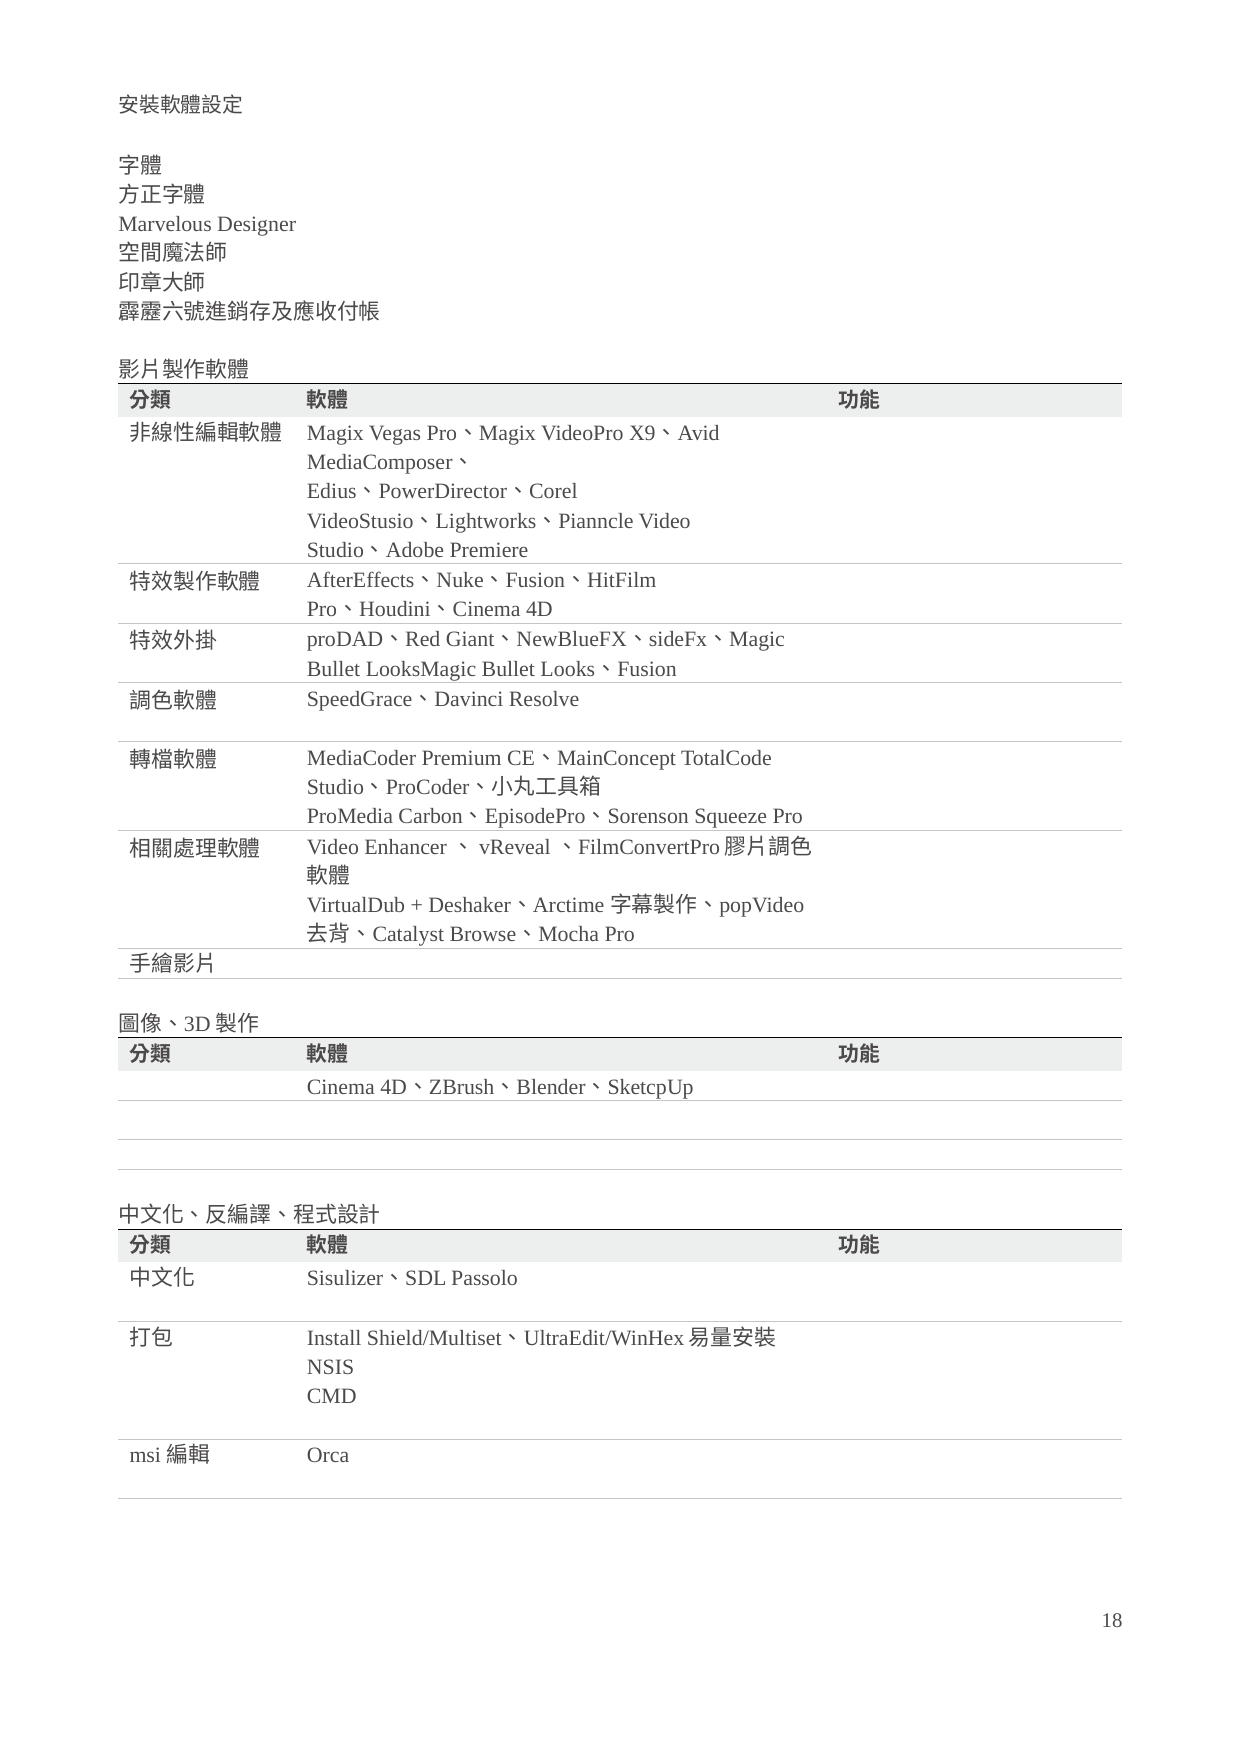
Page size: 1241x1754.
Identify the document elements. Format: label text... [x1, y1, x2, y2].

text Marvelous Designer [118, 208, 1122, 237]
table_header 分類 [118, 1038, 295, 1071]
table_cell Sisulizer、SDL Passolo [295, 1263, 827, 1321]
table_cell Install Shield/Multiset、UltraEdit/WinHex易量安裝NSIS CMD [295, 1322, 827, 1438]
text 霹靂六號進銷存及應收付帳 [118, 296, 1122, 325]
table_header 軟體 [295, 1038, 827, 1071]
text 空間魔法師 [118, 237, 1122, 267]
table_cell 特效製作軟體 [118, 564, 295, 622]
table_cell [295, 949, 827, 978]
text 圖像、3D製作 [118, 1008, 1122, 1037]
table_cell AfterEffects、Nuke、Fusion、HitFilm Pro、Houdini、Cinema 4D [295, 564, 827, 622]
table_cell [827, 831, 1122, 947]
table_cell 調色軟體 [118, 683, 295, 741]
table_cell [827, 1263, 1122, 1321]
table_cell msi 編輯 [118, 1440, 295, 1498]
table_cell Magix Vegas Pro、Magix VideoPro X9、Avid MediaComposer、 Edius、PowerDirector、Corel VideoStusio、Lightworks、Pianncle Video Studio、Adobe Premiere [295, 417, 827, 563]
table_cell MediaCoder Premium CE、MainConcept TotalCode Studio、ProCoder、小丸工具箱 ProMedia Carbon、EpisodePro、Sorenson Squeeze Pro [295, 742, 827, 830]
table_cell SpeedGrace、Davinci Resolve [295, 683, 827, 741]
table_cell [827, 1140, 1122, 1169]
table_cell [827, 624, 1122, 682]
text 影片製作軟體 [118, 354, 1122, 383]
table_cell [827, 564, 1122, 622]
table_cell [827, 417, 1122, 563]
table_cell [827, 1071, 1122, 1100]
table_cell [827, 1101, 1122, 1139]
table_cell Video Enhancer 、 vReveal 、FilmConvertPro膠片調色軟體 VirtualDub + Deshaker、Arctime 字幕製作、popVideo去背、Catalyst Browse、Mocha Pro [295, 831, 827, 947]
table_cell [827, 1440, 1122, 1498]
table_cell [118, 1071, 295, 1100]
table_cell 相關處理軟體 [118, 831, 295, 947]
table_cell [118, 1140, 295, 1169]
table_cell [295, 1101, 827, 1139]
table_header 功能 [827, 384, 1122, 417]
table_cell 打包 [118, 1322, 295, 1438]
table_cell 手繪影片 [118, 949, 295, 978]
table_cell [827, 683, 1122, 741]
table_cell [827, 949, 1122, 978]
table_cell 中文化 [118, 1263, 295, 1321]
text 中文化、反編譯、程式設計 [118, 1199, 1122, 1228]
table_cell 非線性編輯軟體 [118, 417, 295, 563]
table_header 軟體 [295, 1230, 827, 1262]
table_cell Orca [295, 1440, 827, 1498]
text 印章大師 [118, 267, 1122, 296]
table_header 功能 [827, 1230, 1122, 1262]
table_cell [118, 1101, 295, 1139]
table_header 分類 [118, 1230, 295, 1262]
text 方正字體 [118, 179, 1122, 208]
table_cell 特效外掛 [118, 624, 295, 682]
table_cell [295, 1140, 827, 1169]
table_cell 轉檔軟體 [118, 742, 295, 830]
table_header 分類 [118, 384, 295, 417]
table_cell [827, 742, 1122, 830]
table_cell [827, 1322, 1122, 1438]
table_header 軟體 [295, 384, 827, 417]
table_header 功能 [827, 1038, 1122, 1071]
table_cell proDAD、Red Giant、NewBlueFX、sideFx、Magic Bullet LooksMagic Bullet Looks、Fusion [295, 624, 827, 682]
text 字體 [118, 150, 1122, 179]
table_cell Cinema 4D、ZBrush、Blender、SketcpUp [295, 1071, 827, 1100]
